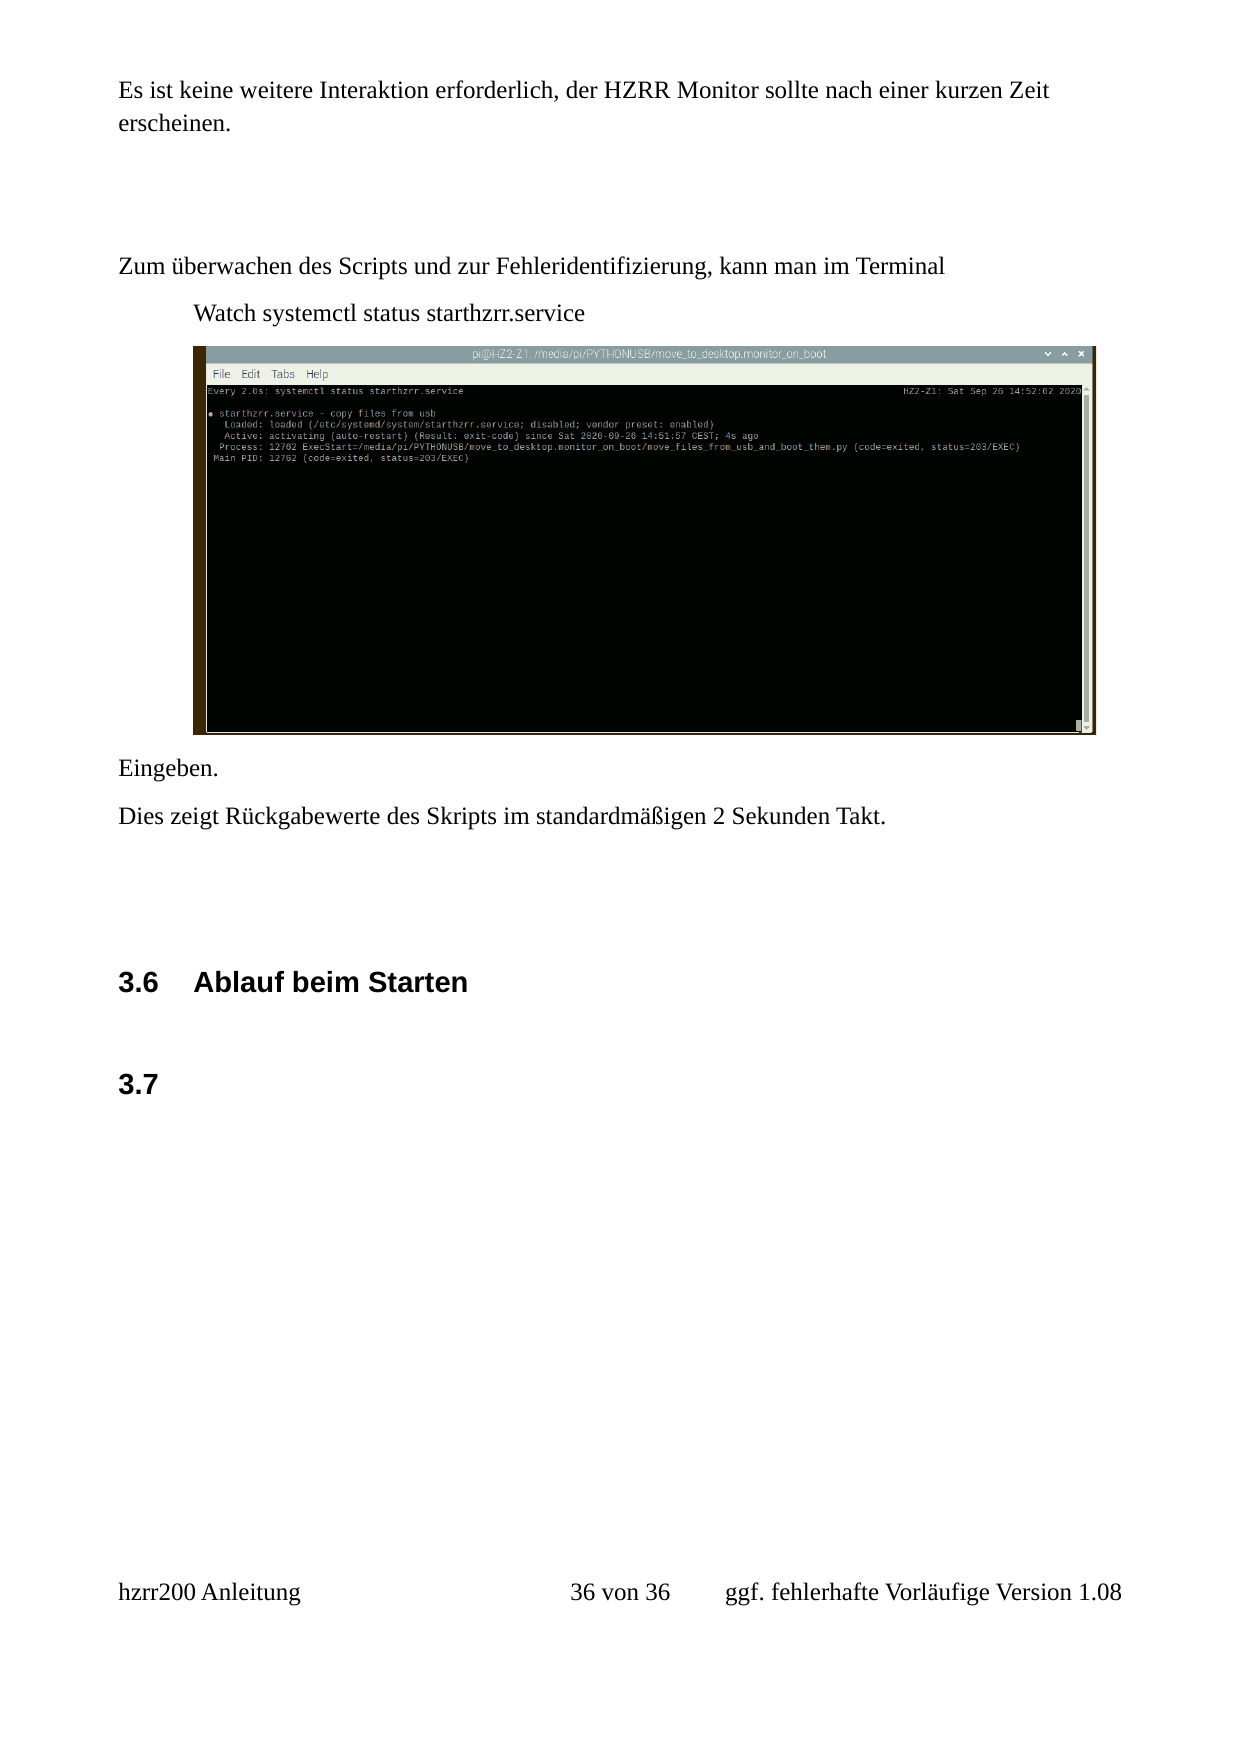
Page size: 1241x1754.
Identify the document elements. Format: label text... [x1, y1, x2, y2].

text Es ist keine weitere Interaktion erforderlich, der HZRR Monitor sollte nach einer kurzen Zeit erscheinen. [118, 75, 1122, 137]
text Eingeben. [118, 753, 1122, 782]
text Watch systemctl status starthzrr.service [118, 298, 1122, 327]
text Dies zeigt Rückgabewerte des Skripts im standardmäßigen 2 Sekunden Takt. [118, 801, 1122, 830]
subtitle Ablauf beim Starten [118, 965, 1122, 998]
text Zum überwachen des Scripts und zur Fehleridentifizierung, kann man im Terminal [118, 251, 1122, 279]
